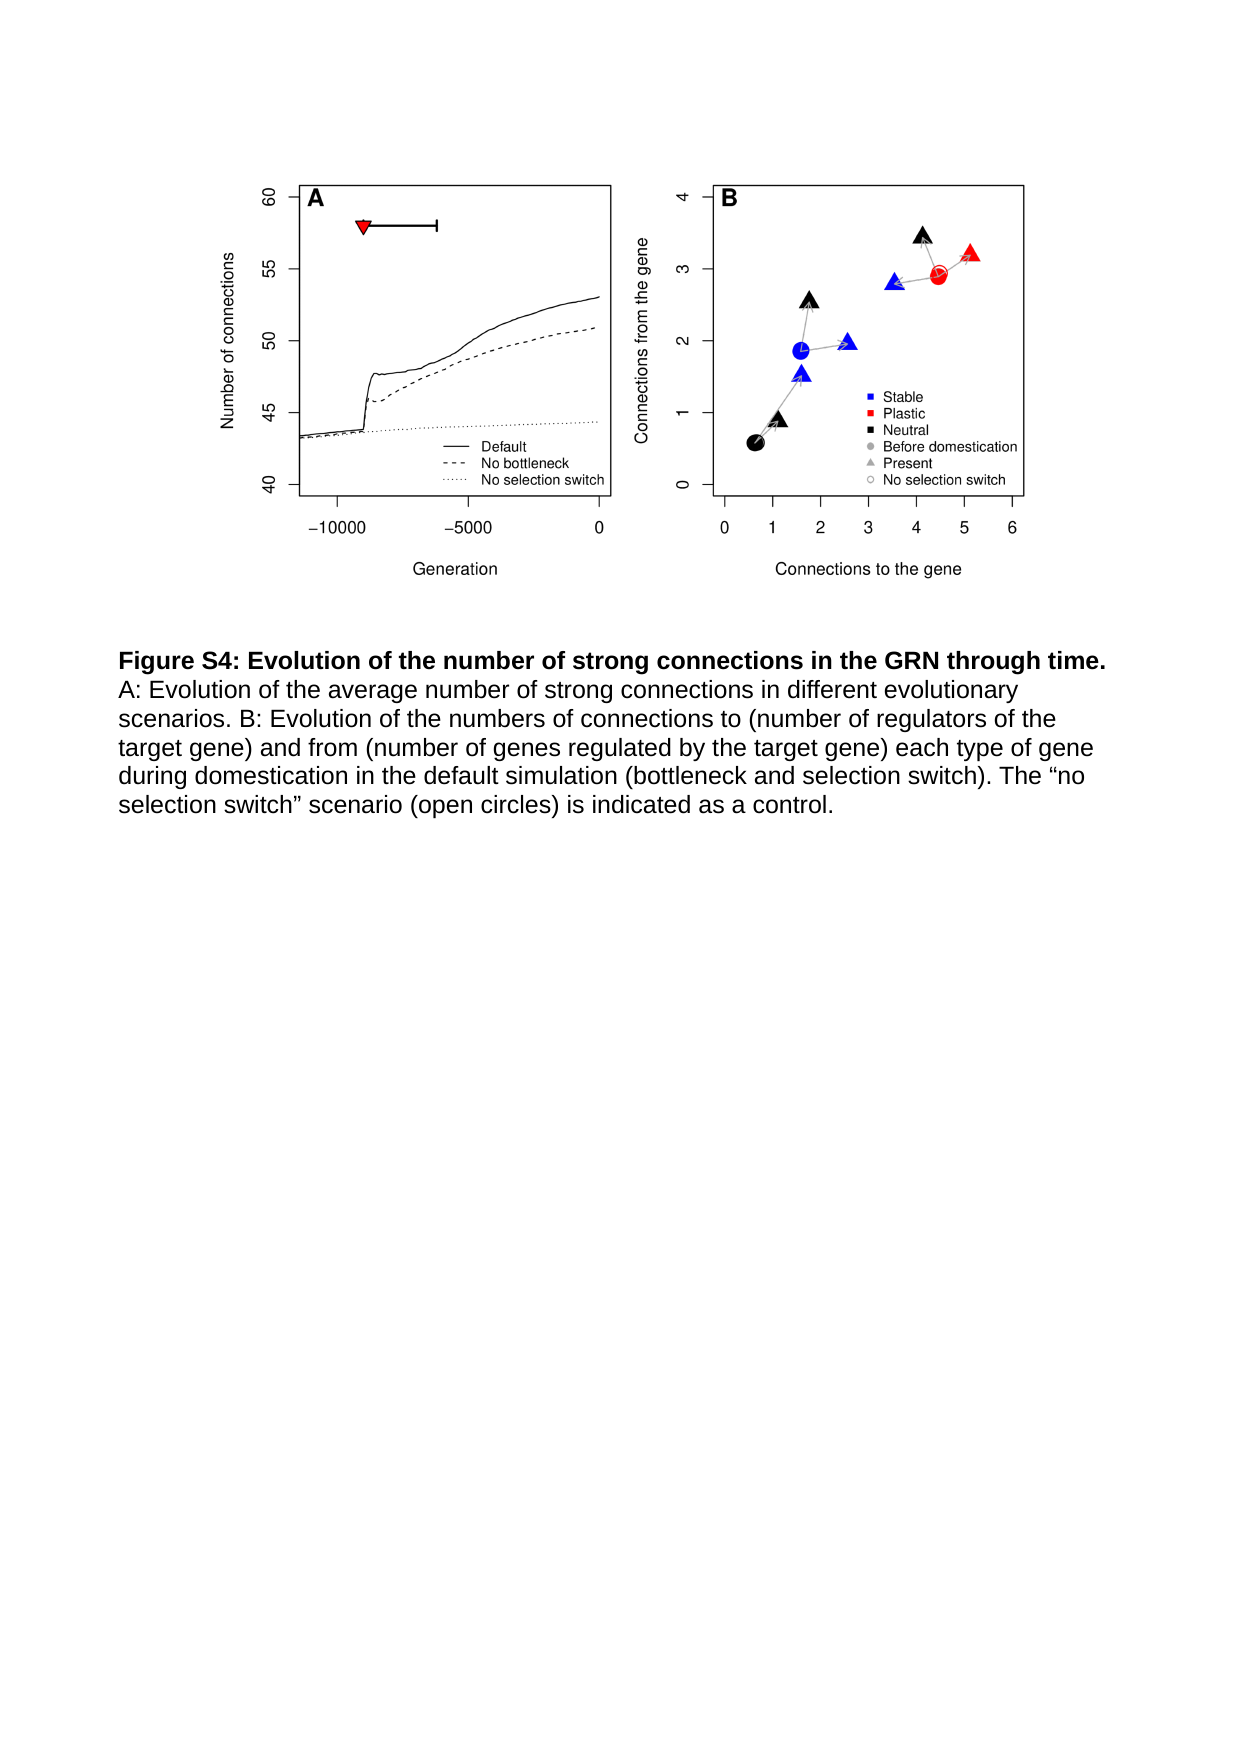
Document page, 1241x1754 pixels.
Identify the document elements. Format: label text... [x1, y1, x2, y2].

picture [206, 175, 1034, 589]
text Figure S4: Evolution of the number of strong connections in the GRN through time. A: Evolution of the average number of strong connections in different evolutionary scenarios. B: Evolution of the numbers of connections to (number of regulators of the target gene) and from (number of genes regulated by the target gene) each type of gene during domestication in the default simulation (bottleneck and selection switch). The “no selection switch” scenario (open circles) is indicated as a control. [118, 646, 1122, 819]
